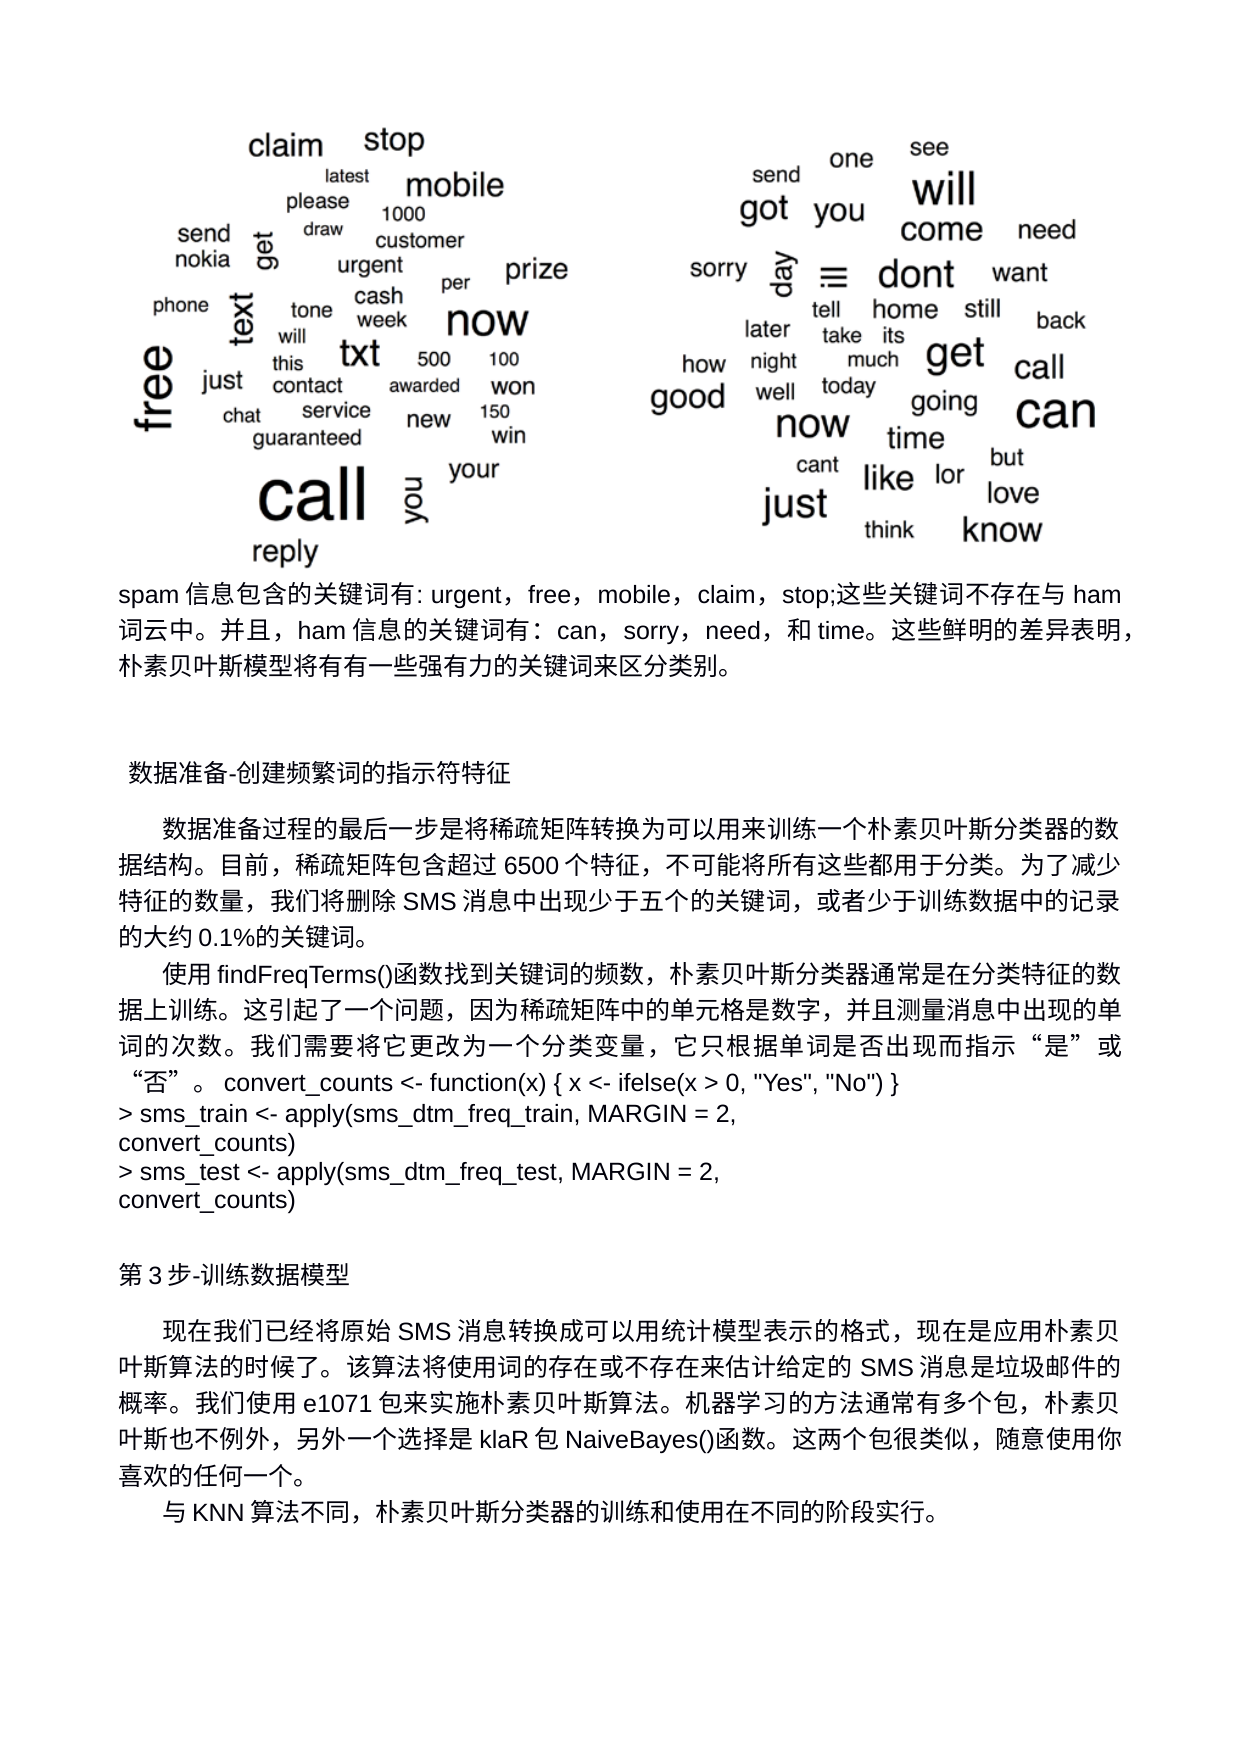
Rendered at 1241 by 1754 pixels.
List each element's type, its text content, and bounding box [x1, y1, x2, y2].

subtitle 第3步-训练数据模型 [118, 1255, 1122, 1292]
subtitle 数据准备-创建频繁词的指示符特征 [128, 753, 1122, 789]
text 使用findFreqTerms()函数找到关键词的频数，朴素贝叶斯分类器通常是在分类特征的数据上训练。这引起了一个问题，因为稀疏矩阵中的单元格是数字，并且测量消息中出现的单词的次数。我们需要将它更改为一个分类变量，它只根据单词是否出现而指示“是”或“否”。 convert_counts <- function(x) { x <- ifelse(x > 0, "Yes", "No") } [118, 954, 1122, 1099]
text > sms_test <- apply(sms_dtm_freq_test, MARGIN = 2, [118, 1157, 1122, 1185]
text 数据准备过程的最后一步是将稀疏矩阵转换为可以用来训练一个朴素贝叶斯分类器的数据结构。目前，稀疏矩阵包含超过6500个特征，不可能将所有这些都用于分类。为了减少特征的数量，我们将删除SMS消息中出现少于五个的关键词，或者少于训练数据中的记录的大约0.1%的关键词。 [118, 809, 1122, 954]
text 现在我们已经将原始SMS消息转换成可以用统计模型表示的格式，现在是应用朴素贝叶斯算法的时候了。该算法将使用词的存在或不存在来估计给定的SMS消息是垃圾邮件的概率。我们使用e1071包来实施朴素贝叶斯算法。机器学习的方法通常有多个包，朴素贝叶斯也不例外，另外一个选择是klaR包NaiveBayes()函数。这两个包很类似，随意使用你喜欢的任何一个。 [118, 1311, 1122, 1492]
text > sms_train <- apply(sms_dtm_freq_train, MARGIN = 2, [118, 1099, 1122, 1128]
text convert_counts) [118, 1185, 1122, 1214]
text convert_counts) [118, 1128, 1122, 1157]
text 与KNN算法不同，朴素贝叶斯分类器的训练和使用在不同的阶段实行。 [118, 1492, 1122, 1529]
text spam信息包含的关键词有: urgent，free，mobile，claim，stop;这些关键词不存在与ham词云中。并且，ham信息的关键词有：can，sorry，need，和time。这些鲜明的差异表明，朴素贝叶斯模型将有有一些强有力的关键词来区分类别。 [118, 575, 1122, 683]
